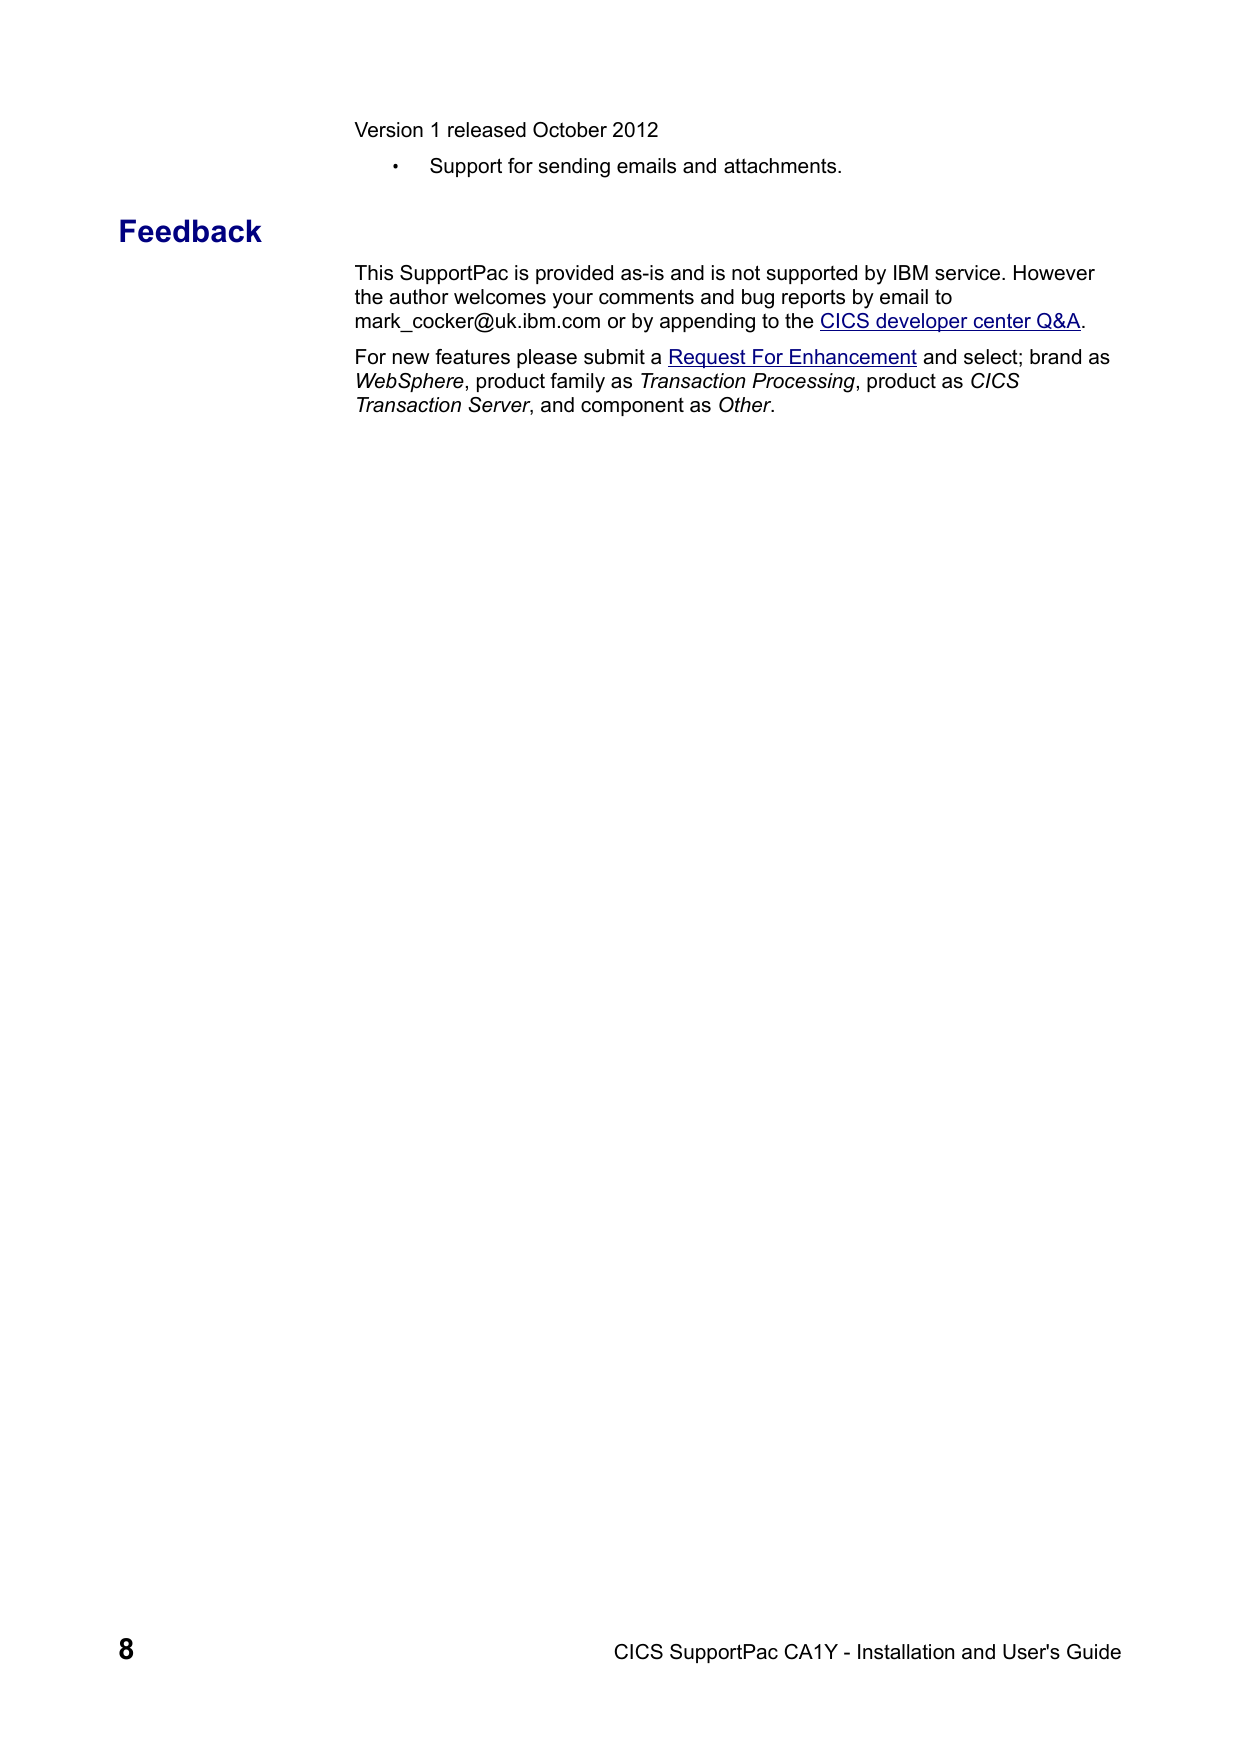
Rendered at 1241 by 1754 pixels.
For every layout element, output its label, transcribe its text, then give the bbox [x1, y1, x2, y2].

subtitle Feedback [118, 213, 1122, 249]
text For new features please submit a Request For Enhancement and select; brand as WebSphere, product family as Transaction Processing, product as CICS Transaction Server, and component as Other. [354, 344, 1122, 416]
text This SupportPac is provided as-is and is not supported by IBM service. However the author welcomes your comments and bug reports by email to mark_cocker@uk.ibm.com or by appending to the CICS developer center Q&A. [354, 261, 1122, 333]
list Support for sending emails and attachments. [392, 154, 1122, 178]
text Version 1 released October 2012 [354, 118, 1122, 142]
